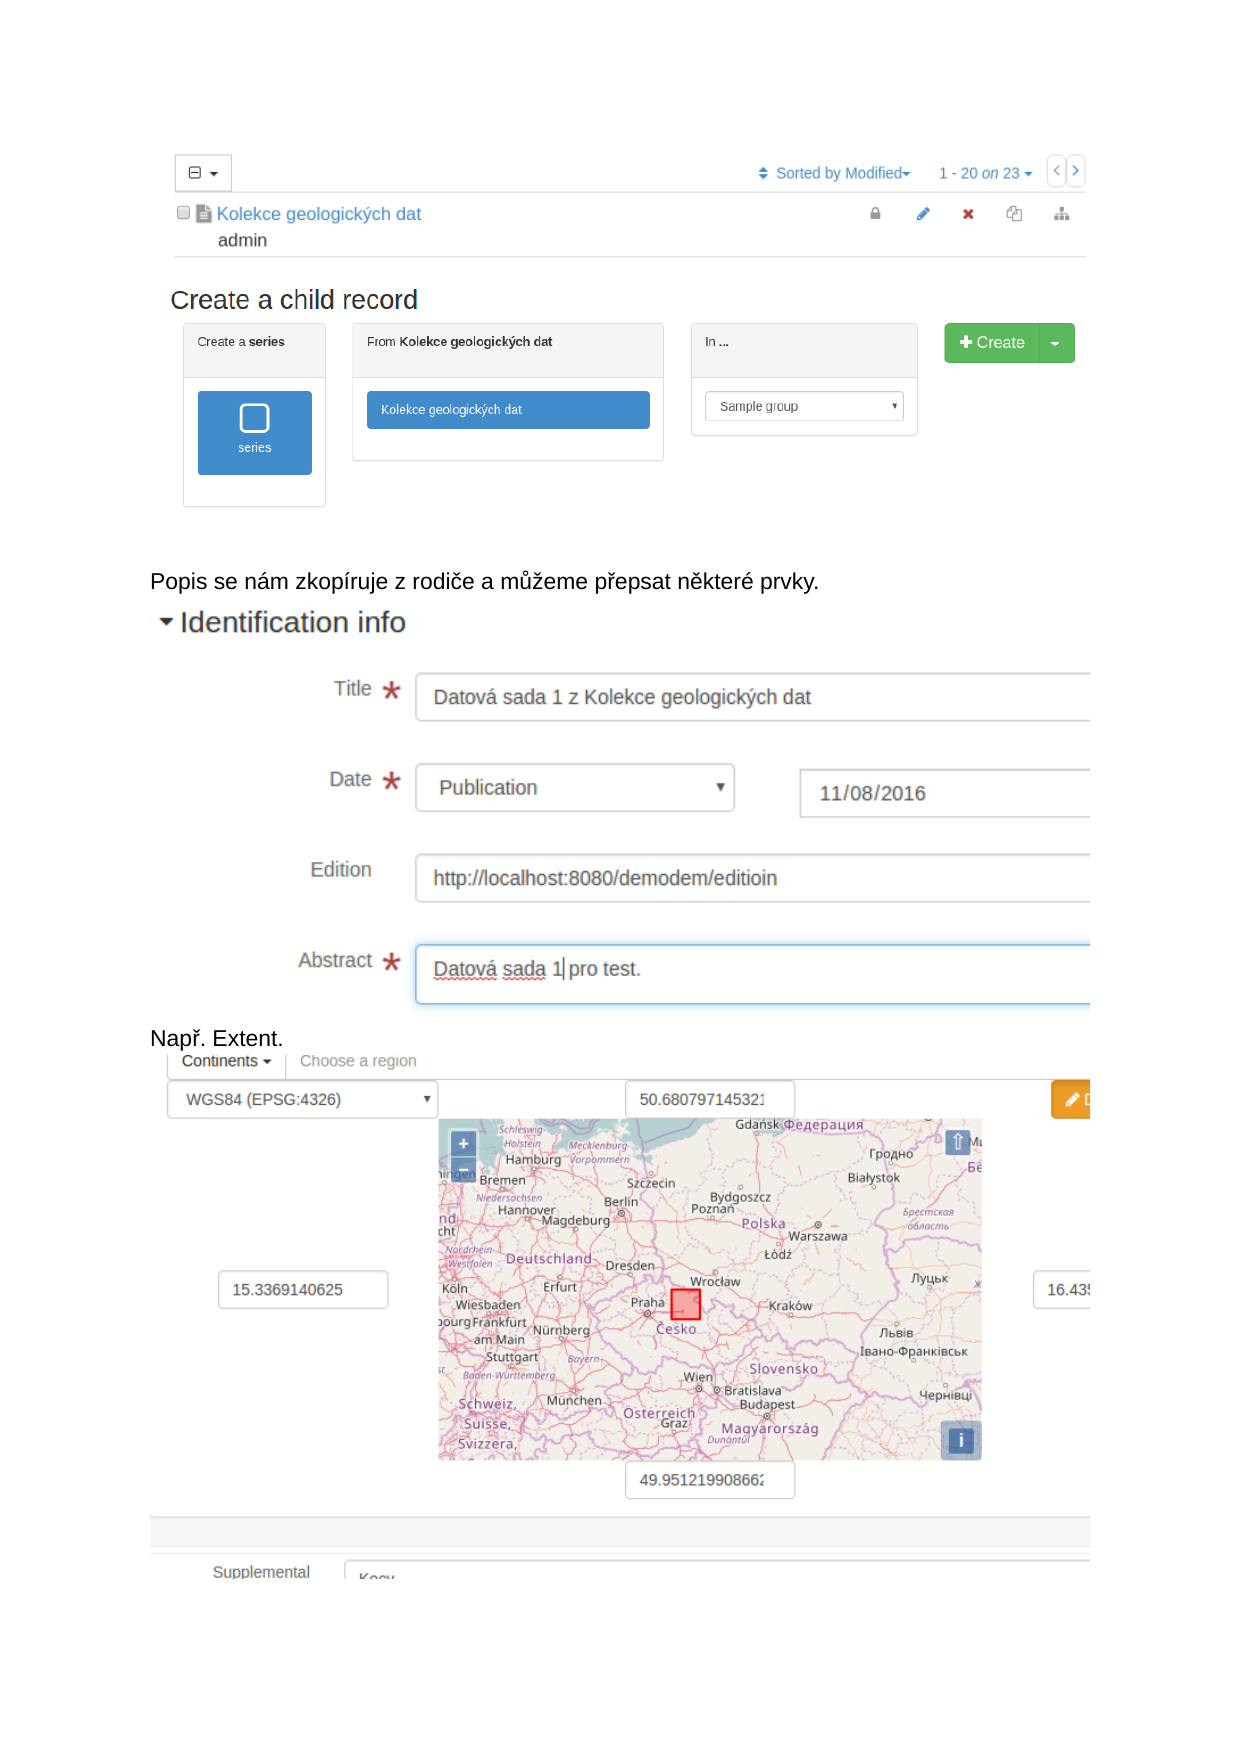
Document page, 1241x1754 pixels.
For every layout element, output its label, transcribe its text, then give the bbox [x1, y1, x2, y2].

text Např. Extent. [150, 1025, 1090, 1051]
picture [150, 150, 1091, 265]
text Popis se nám zkopíruje z rodiče a můžeme přepsat některé prvky. [150, 568, 1090, 594]
picture [150, 598, 1091, 1022]
picture [150, 1055, 1091, 1579]
picture [150, 268, 1091, 565]
